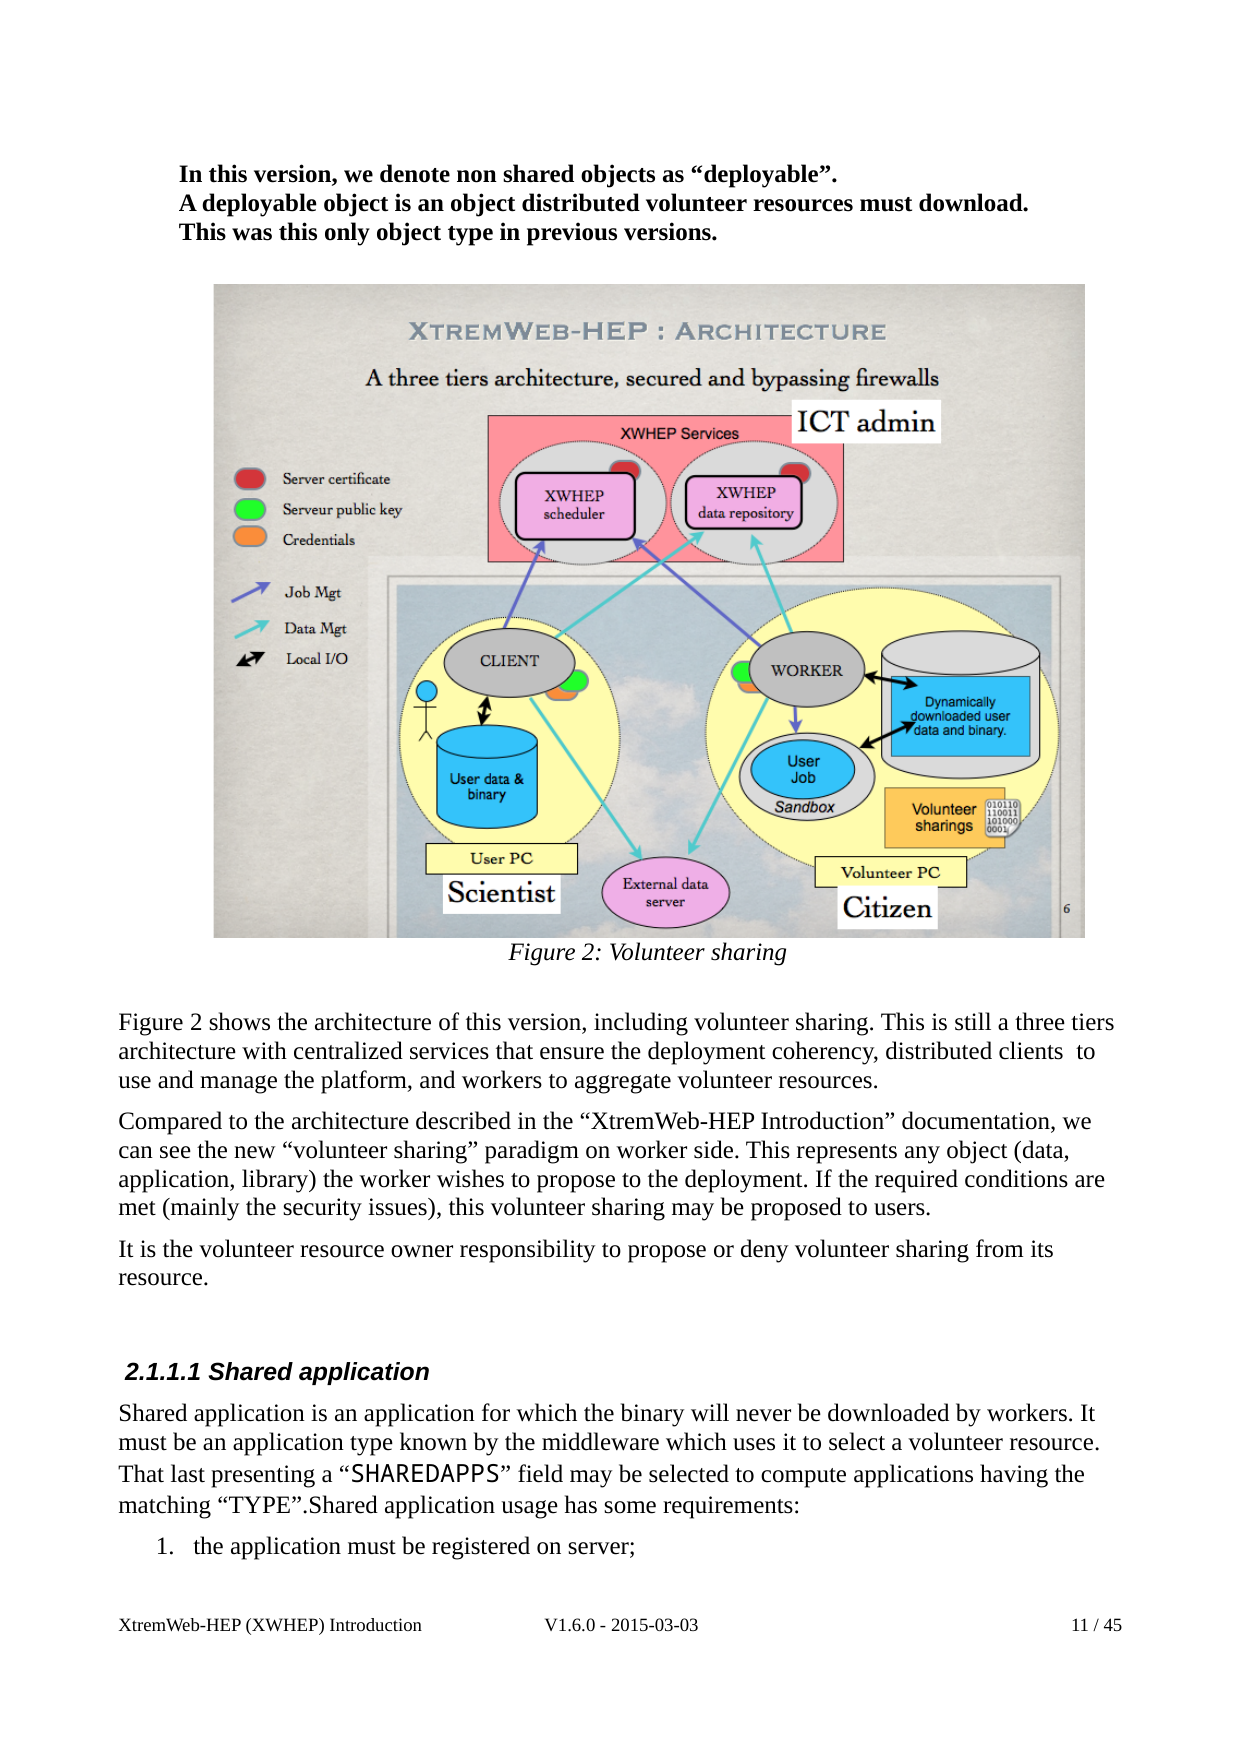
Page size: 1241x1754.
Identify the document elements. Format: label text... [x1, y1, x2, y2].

list the application must be registered on server; [156, 1531, 1122, 1560]
text Shared application is an application for which the binary will never be downloaded by workers. It must be an application type known by the middleware which uses it to select a volunteer resource. That last presenting a “SHAREDAPPS” field may be selected to compute applications having the matching “TYPE”.Shared application usage has some requirements: [118, 1398, 1122, 1519]
text Figure 2: Volunteer sharing [213, 938, 1084, 966]
text A deployable object is an object distributed volunteer resources must download. [179, 188, 1061, 217]
subtitle Shared application [118, 1357, 1122, 1386]
text In this version, we denote non shared objects as “deployable”. [179, 159, 1061, 188]
text Compared to the architecture described in the “XtremWeb-HEP Introduction” documentation, we can see the new “volunteer sharing” paradigm on worker side. This represents any object (data, application, library) the worker wishes to propose to the deployment. If the required conditions are met (mainly the security issues), this volunteer sharing may be proposed to users. [118, 1106, 1122, 1221]
text Figure 2 shows the architecture of this version, including volunteer sharing. This is still a three tiers architecture with centralized services that ensure the deployment coherency, distributed clients to use and manage the platform, and workers to aggregate volunteer resources. [118, 1007, 1122, 1094]
picture [213, 284, 1085, 938]
text It is the volunteer resource owner responsibility to propose or deny volunteer sharing from its resource. [118, 1234, 1122, 1291]
text This was this only object type in previous versions. [179, 217, 1061, 246]
